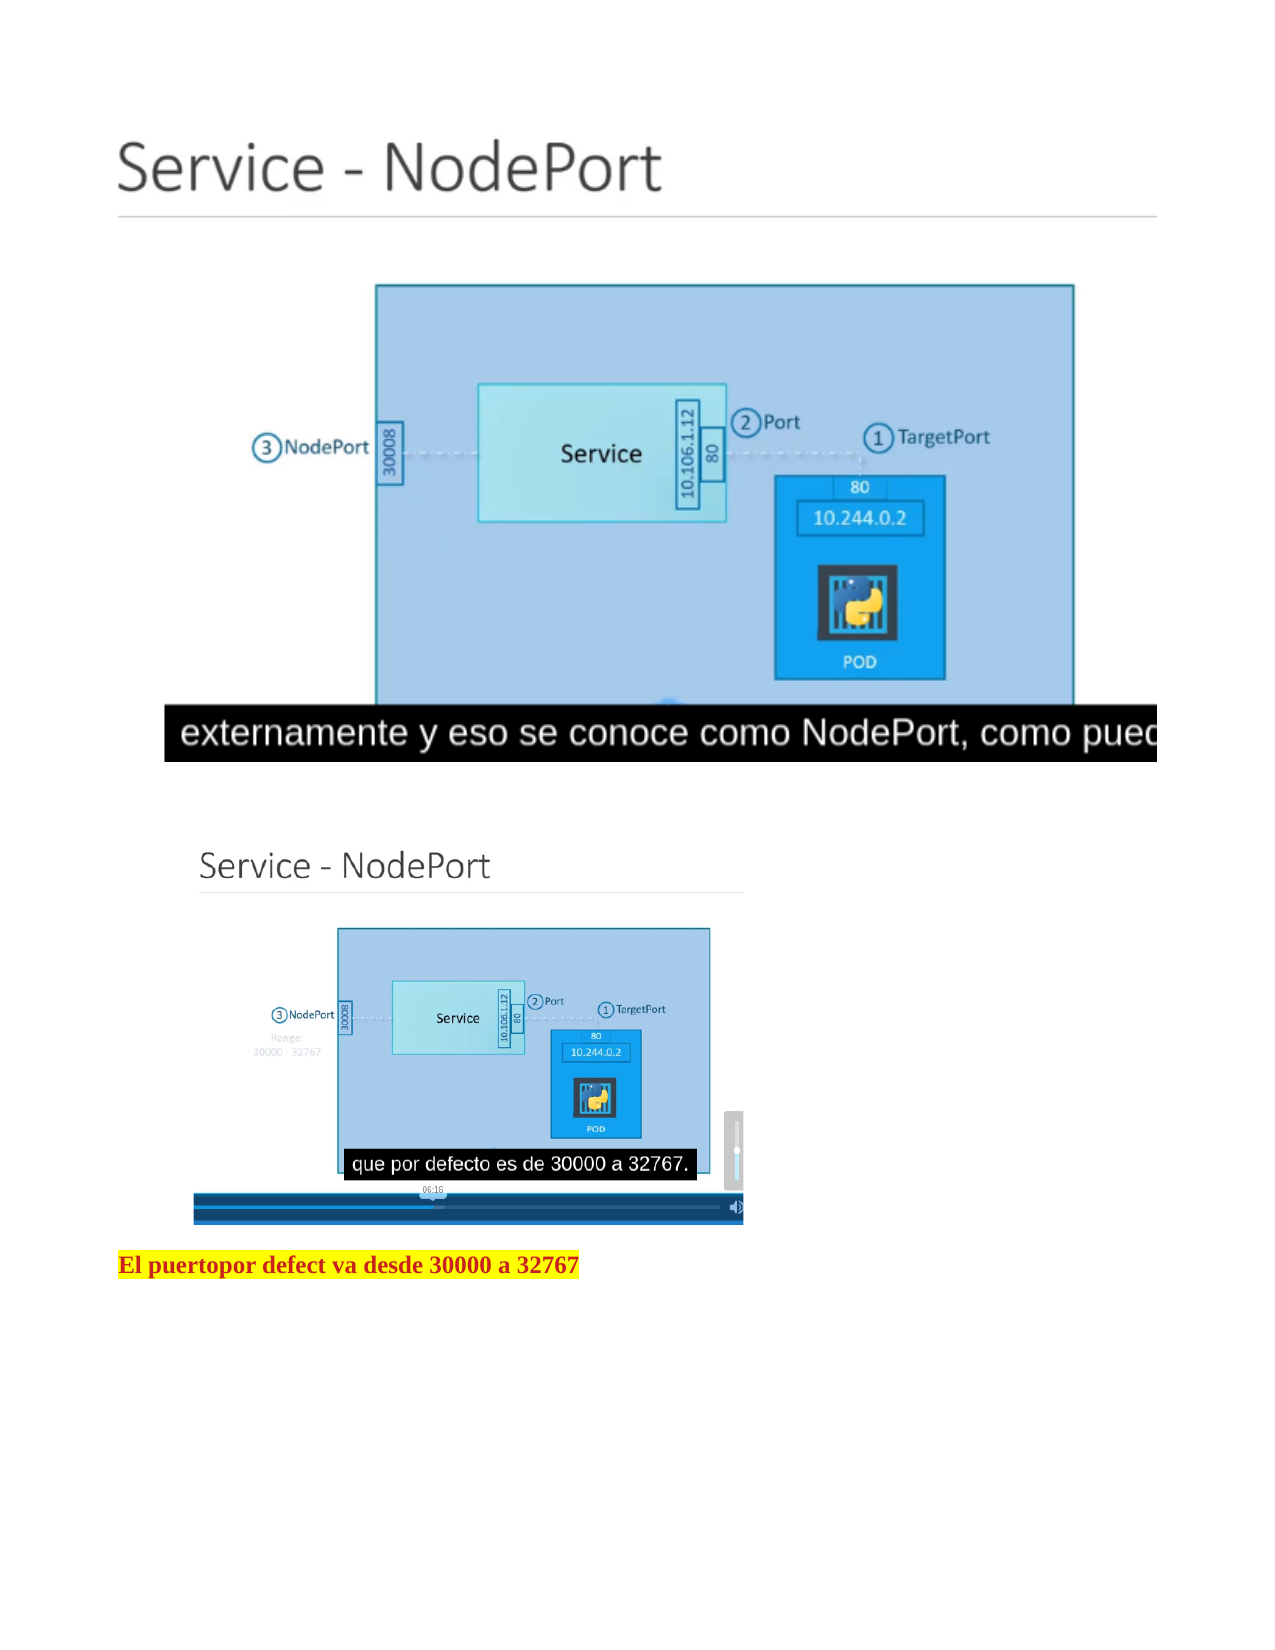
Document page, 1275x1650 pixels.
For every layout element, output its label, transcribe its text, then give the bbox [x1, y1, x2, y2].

picture [118, 118, 1157, 762]
picture [193, 848, 744, 1225]
text El puertopor defect va desde 30000 a 32767 [118, 1250, 1157, 1279]
